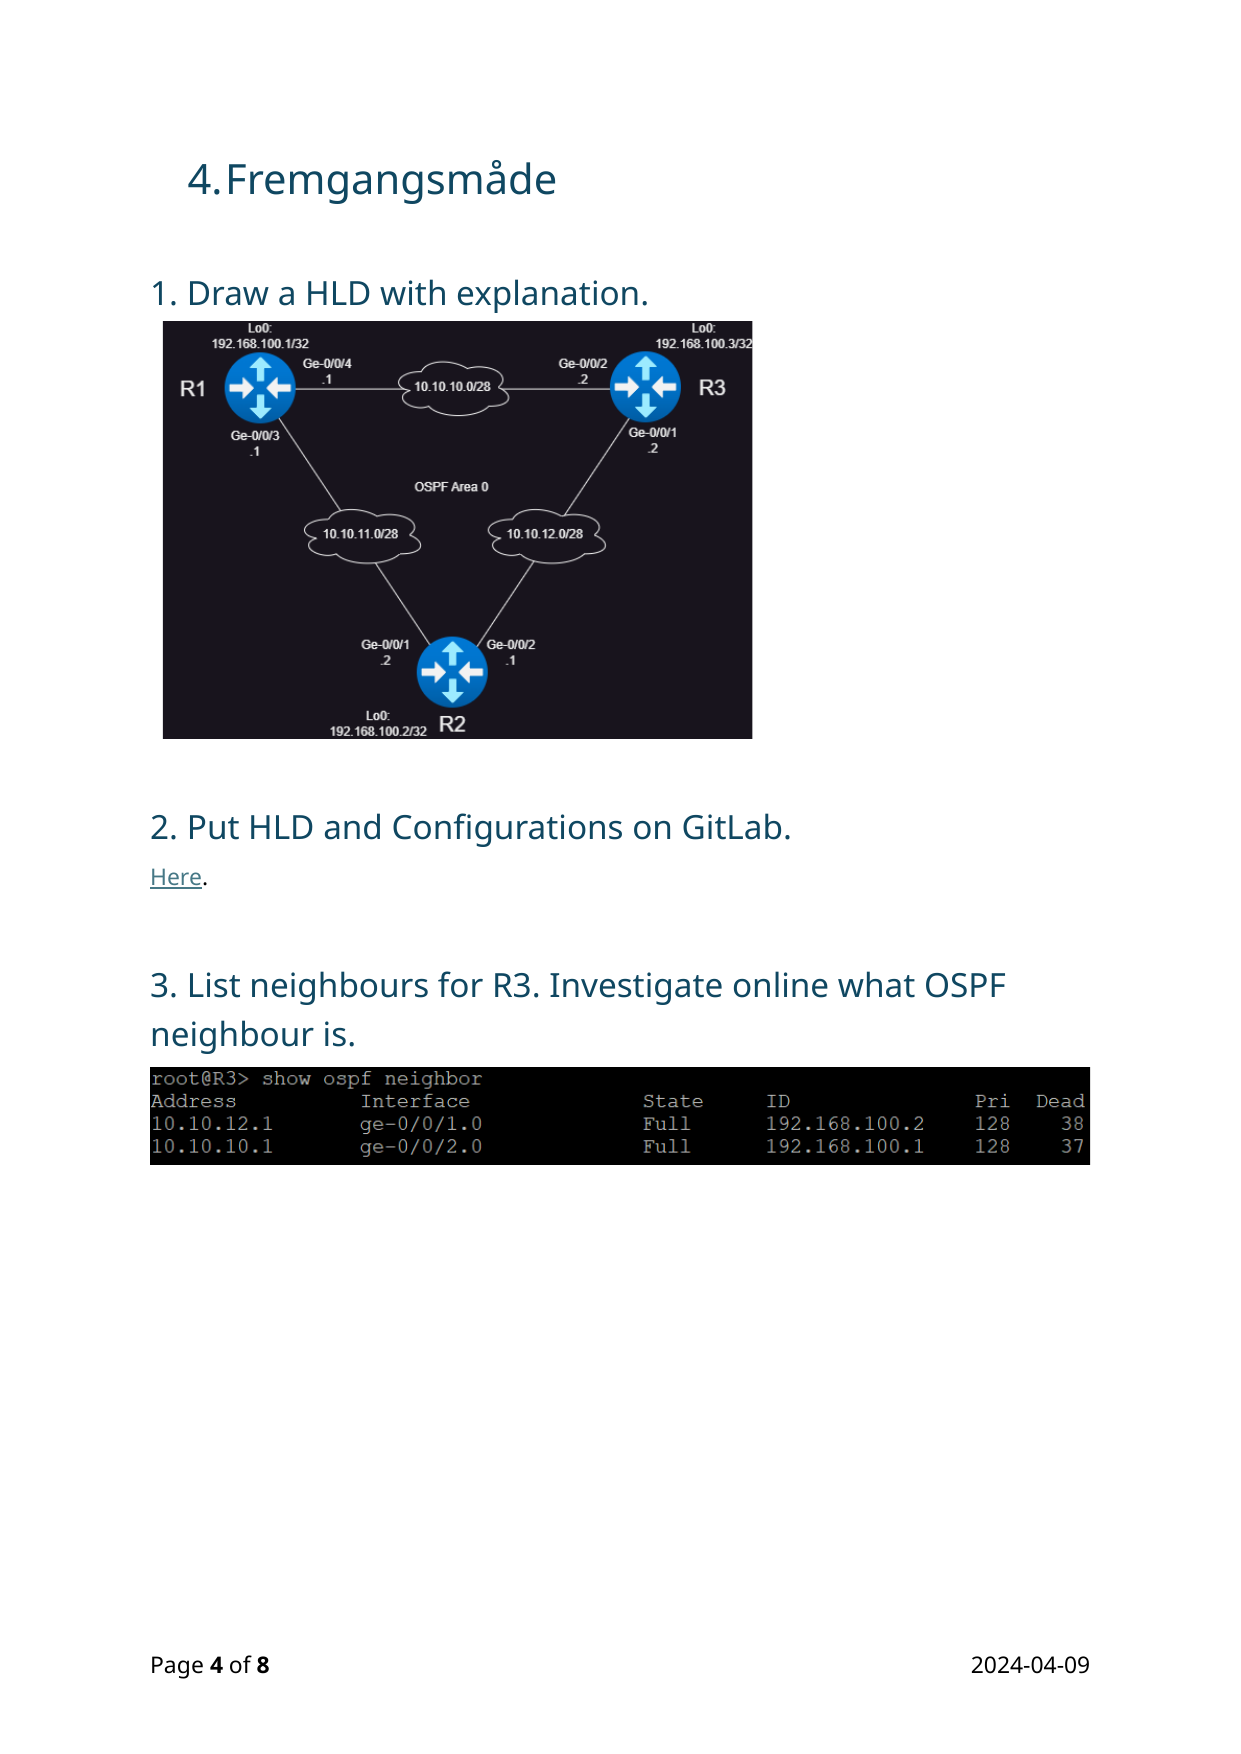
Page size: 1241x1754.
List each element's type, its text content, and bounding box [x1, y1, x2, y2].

subtitle 1. Draw a HLD with explanation. [150, 270, 1090, 315]
subtitle 3. List neighbours for R3. Investigate online what OSPF neighbour is. [150, 962, 1090, 1056]
picture [162, 321, 753, 739]
text Here. [150, 861, 1090, 892]
picture [150, 1067, 1091, 1165]
subtitle Fremgangsmåde [187, 150, 1090, 207]
subtitle 2. Put HLD and Configurations on GitLab. [150, 803, 1090, 849]
